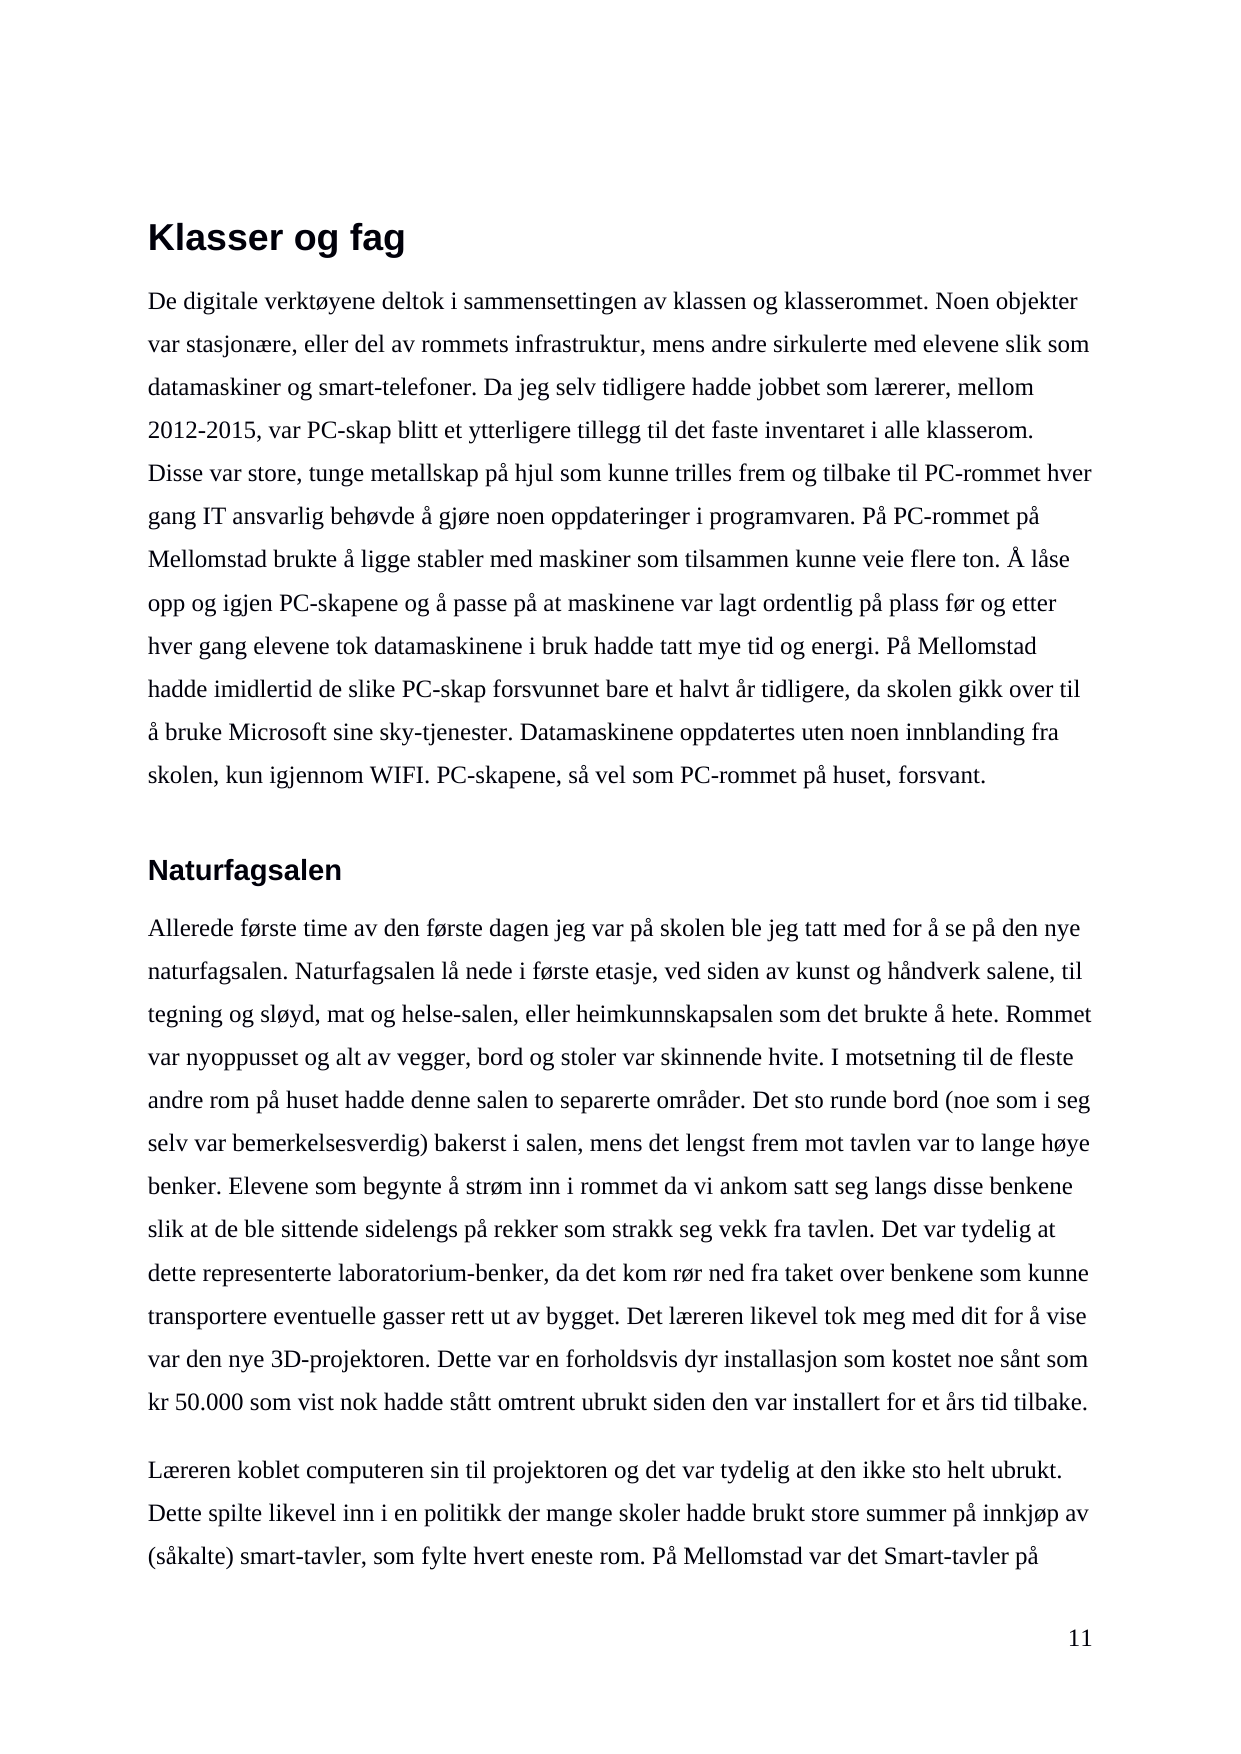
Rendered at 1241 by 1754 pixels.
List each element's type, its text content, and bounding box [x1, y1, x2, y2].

text Allerede første time av den første dagen jeg var på skolen ble jeg tatt med for å se på den nye naturfagsalen. Naturfagsalen lå nede i første etasje, ved siden av kunst og håndverk salene, til tegning og sløyd, mat og helse-salen, eller heimkunnskapsalen som det brukte å hete. Rommet var nyoppusset og alt av vegger, bord og stoler var skinnende hvite. I motsetning til de fleste andre rom på huset hadde denne salen to separerte områder. Det sto runde bord (noe som i seg selv var bemerkelsesverdig) bakerst i salen, mens det lengst frem mot tavlen var to lange høye benker. Elevene som begynte å strøm inn i rommet da vi ankom satt seg langs disse benkene slik at de ble sittende sidelengs på rekker som strakk seg vekk fra tavlen. Det var tydelig at dette representerte laboratorium-benker, da det kom rør ned fra taket over benkene som kunne transportere eventuelle gasser rett ut av bygget. Det læreren likevel tok meg med dit for å vise var den nye 3D-projektoren. Dette var en forholdsvis dyr installasjon som kostet noe sånt som kr 50.000 som vist nok hadde stått omtrent ubrukt siden den var installert for et års tid tilbake. [148, 913, 1092, 1416]
subtitle Naturfagsalen [148, 853, 1092, 887]
text De digitale verktøyene deltok i sammensettingen av klassen og klasserommet. Noen objekter var stasjonære, eller del av rommets infrastruktur, mens andre sirkulerte med elevene slik som datamaskiner og smart-telefoner. Da jeg selv tidligere hadde jobbet som lærerer, mellom 2012-2015, var PC-skap blitt et ytterligere tillegg til det faste inventaret i alle klasserom. Disse var store, tunge metallskap på hjul som kunne trilles frem og tilbake til PC-rommet hver gang IT ansvarlig behøvde å gjøre noen oppdateringer i programvaren. På PC-rommet på Mellomstad brukte å ligge stabler med maskiner som tilsammen kunne veie flere ton. Å låse opp og igjen PC-skapene og å passe på at maskinene var lagt ordentlig på plass før og etter hver gang elevene tok datamaskinene i bruk hadde tatt mye tid og energi. På Mellomstad hadde imidlertid de slike PC-skap forsvunnet bare et halvt år tidligere, da skolen gikk over til å bruke Microsoft sine sky-tjenester. Datamaskinene oppdatertes uten noen innblanding fra skolen, kun igjennom WIFI. PC-skapene, så vel som PC-rommet på huset, forsvant. [148, 286, 1092, 789]
subtitle Klasser og fag [148, 215, 1092, 258]
text Læreren koblet computeren sin til projektoren og det var tydelig at den ikke sto helt ubrukt. Dette spilte likevel inn i en politikk der mange skoler hadde brukt store summer på innkjøp av (såkalte) smart-tavler, som fylte hvert eneste rom. På Mellomstad var det Smart-tavler på [148, 1455, 1092, 1570]
